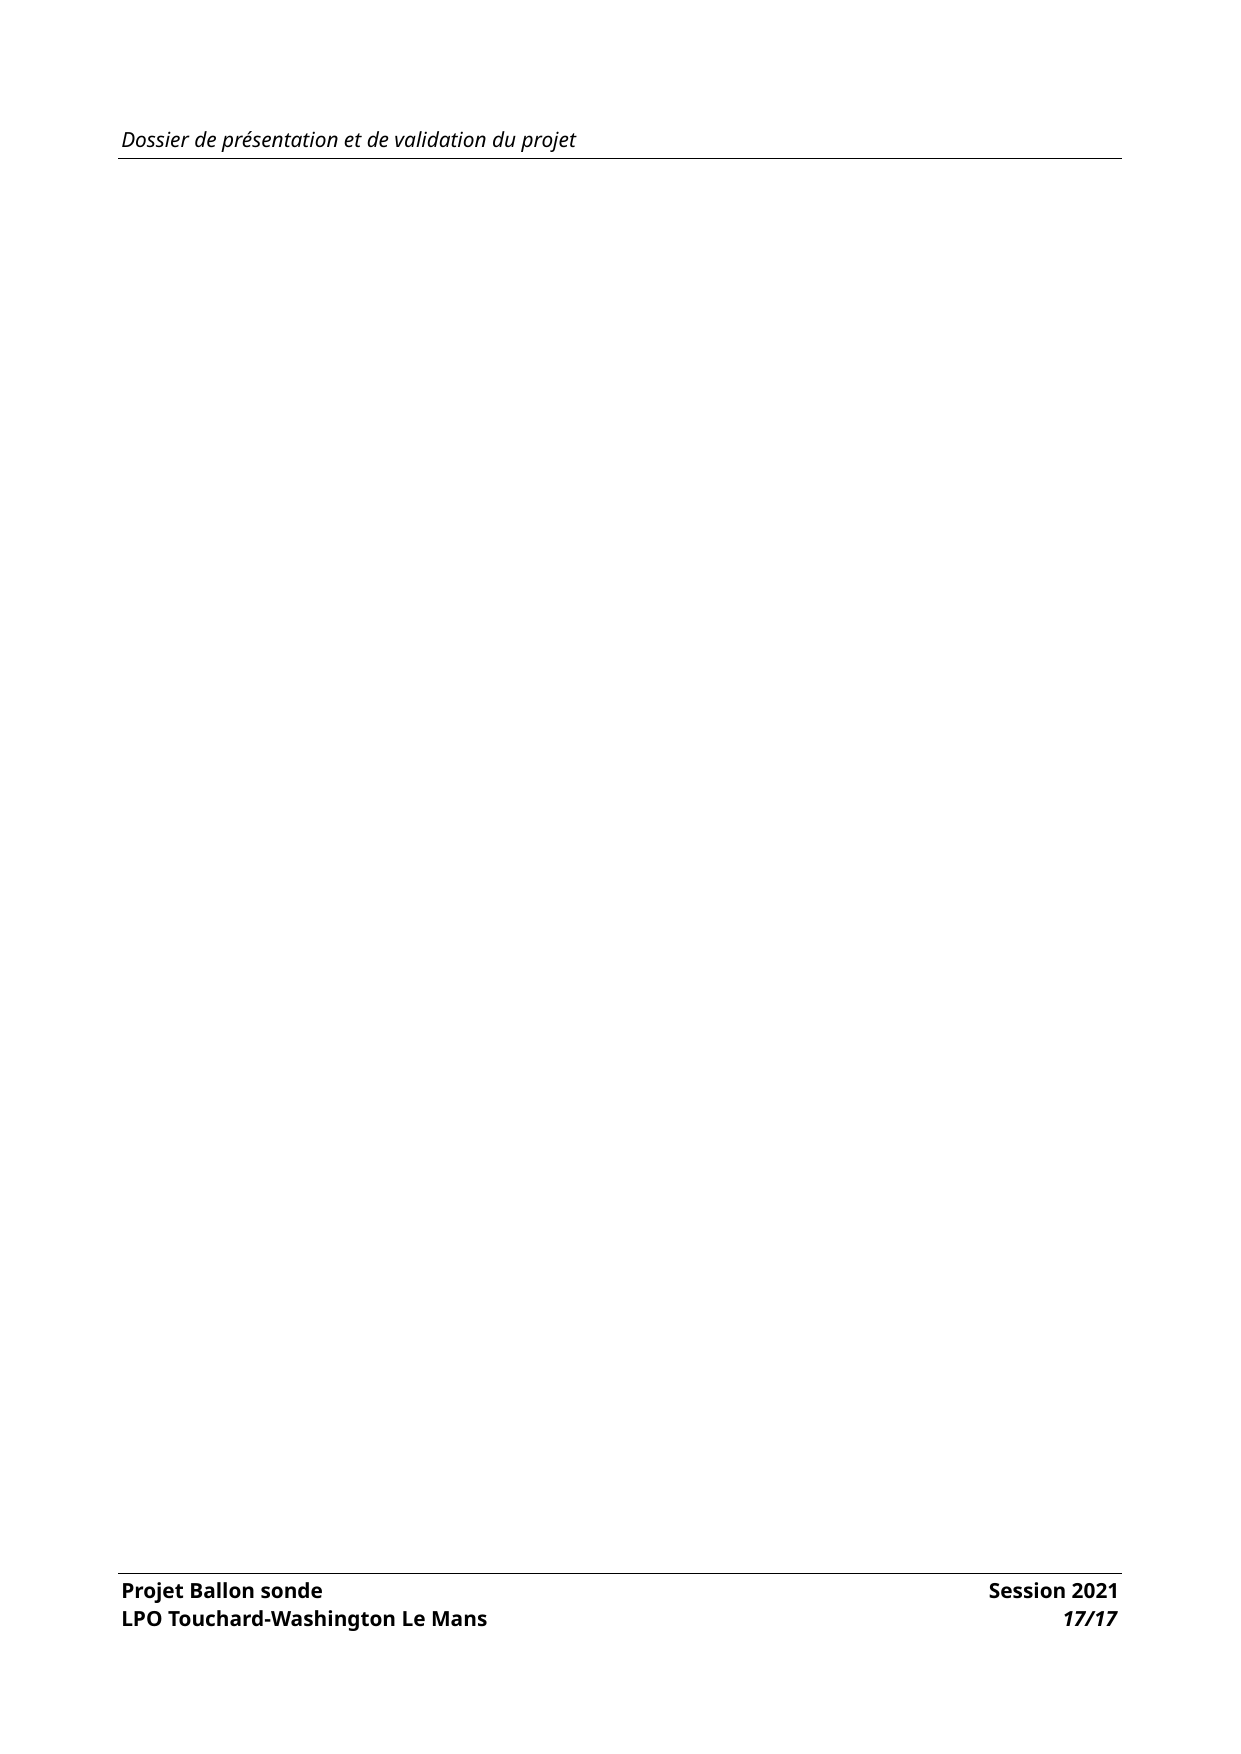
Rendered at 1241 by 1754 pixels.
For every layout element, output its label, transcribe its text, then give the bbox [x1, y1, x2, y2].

table_header Nota : Ce document est contractuel pour la sous-épreuve E6-2 (Projet Technique) et sera joint au « Dossier Technique » de l’étudiant. En cas de modification du cahier des charges, un avenant sera élaboré et joint au dossier du candidat pour présentation au jury, en même temps que le carnet de suivi. [661, 188, 1121, 216]
table_cell [118, 188, 661, 216]
